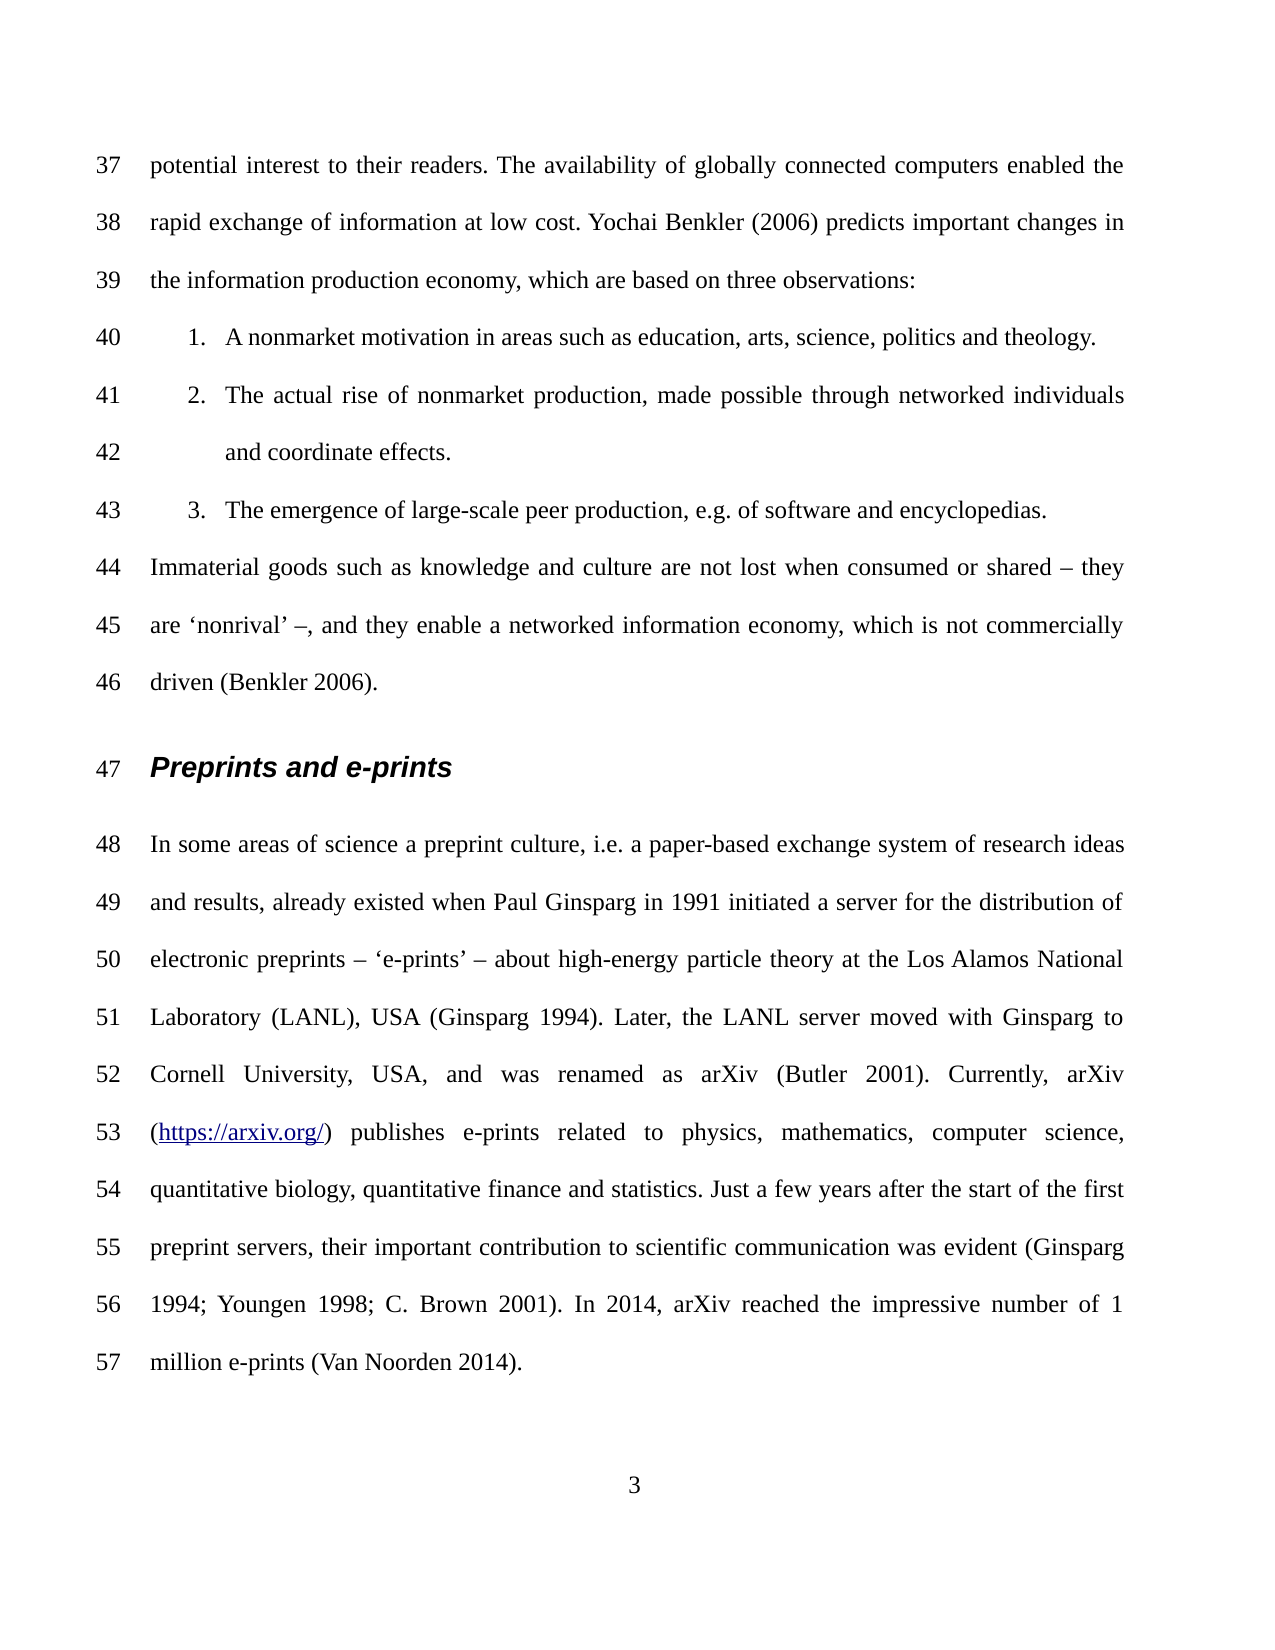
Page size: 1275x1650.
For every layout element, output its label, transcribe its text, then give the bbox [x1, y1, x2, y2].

subtitle Preprints and e-prints [150, 750, 1125, 783]
list The emergence of large-scale peer production, e.g. of software and encyclopedias. [187, 495, 1125, 524]
list The actual rise of nonmarket production, made possible through networked individuals and coordinate effects. [187, 380, 1125, 466]
text potential interest to their readers. The availability of globally connected computers enabled the rapid exchange of information at low cost. Yochai Benkler (2006) predicts important changes in the information production economy, which are based on three observations: [150, 150, 1125, 294]
text In some areas of science a preprint culture, i.e. a paper-based exchange system of research ideas and results, already existed when Paul Ginsparg in 1991 initiated a server for the distribution of electronic preprints – ‘e-prints’ – about high-energy particle theory at the Los Alamos National Laboratory (LANL), USA (Ginsparg 1994). Later, the LANL server moved with Ginsparg to Cornell University, USA, and was renamed as arXiv (Butler 2001). Currently, arXiv (https://arxiv.org/) publishes e-prints related to physics, mathematics, computer science, quantitative biology, quantitative finance and statistics. Just a few years after the start of the first preprint servers, their important contribution to scientific communication was evident (Ginsparg 1994; Youngen 1998; C. Brown 2001). In 2014, arXiv reached the impressive number of 1 million e-prints (Van Noorden 2014). [150, 829, 1125, 1376]
list A nonmarket motivation in areas such as education, arts, science, politics and theology. [187, 322, 1125, 351]
text Immaterial goods such as knowledge and culture are not lost when consumed or shared – they are ‘nonrival’ –, and they enable a networked information economy, which is not commercially driven (Benkler 2006). [150, 552, 1125, 696]
